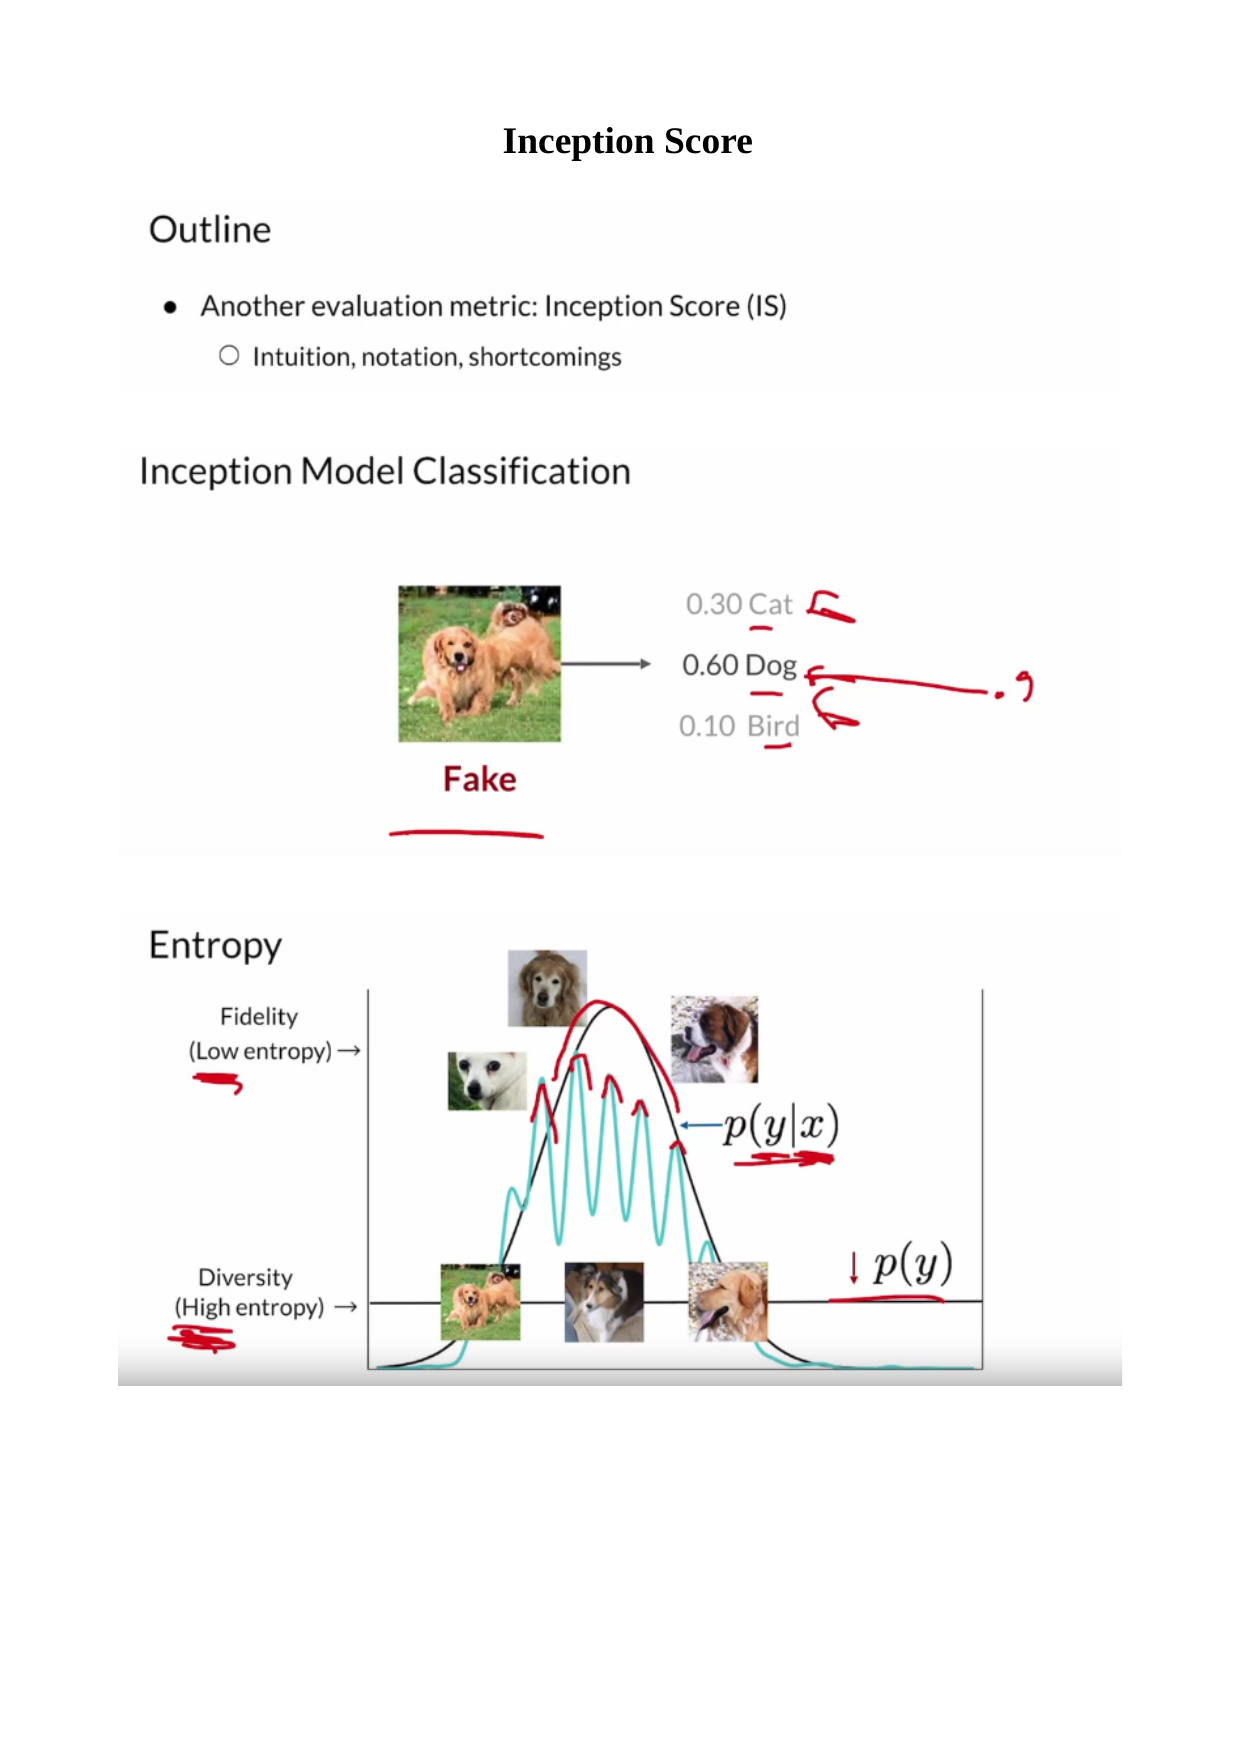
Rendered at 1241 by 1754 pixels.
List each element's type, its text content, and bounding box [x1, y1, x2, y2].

picture [118, 202, 1123, 389]
picture [118, 914, 1123, 1386]
picture [118, 446, 1123, 857]
subtitle Inception Score [118, 118, 1122, 161]
